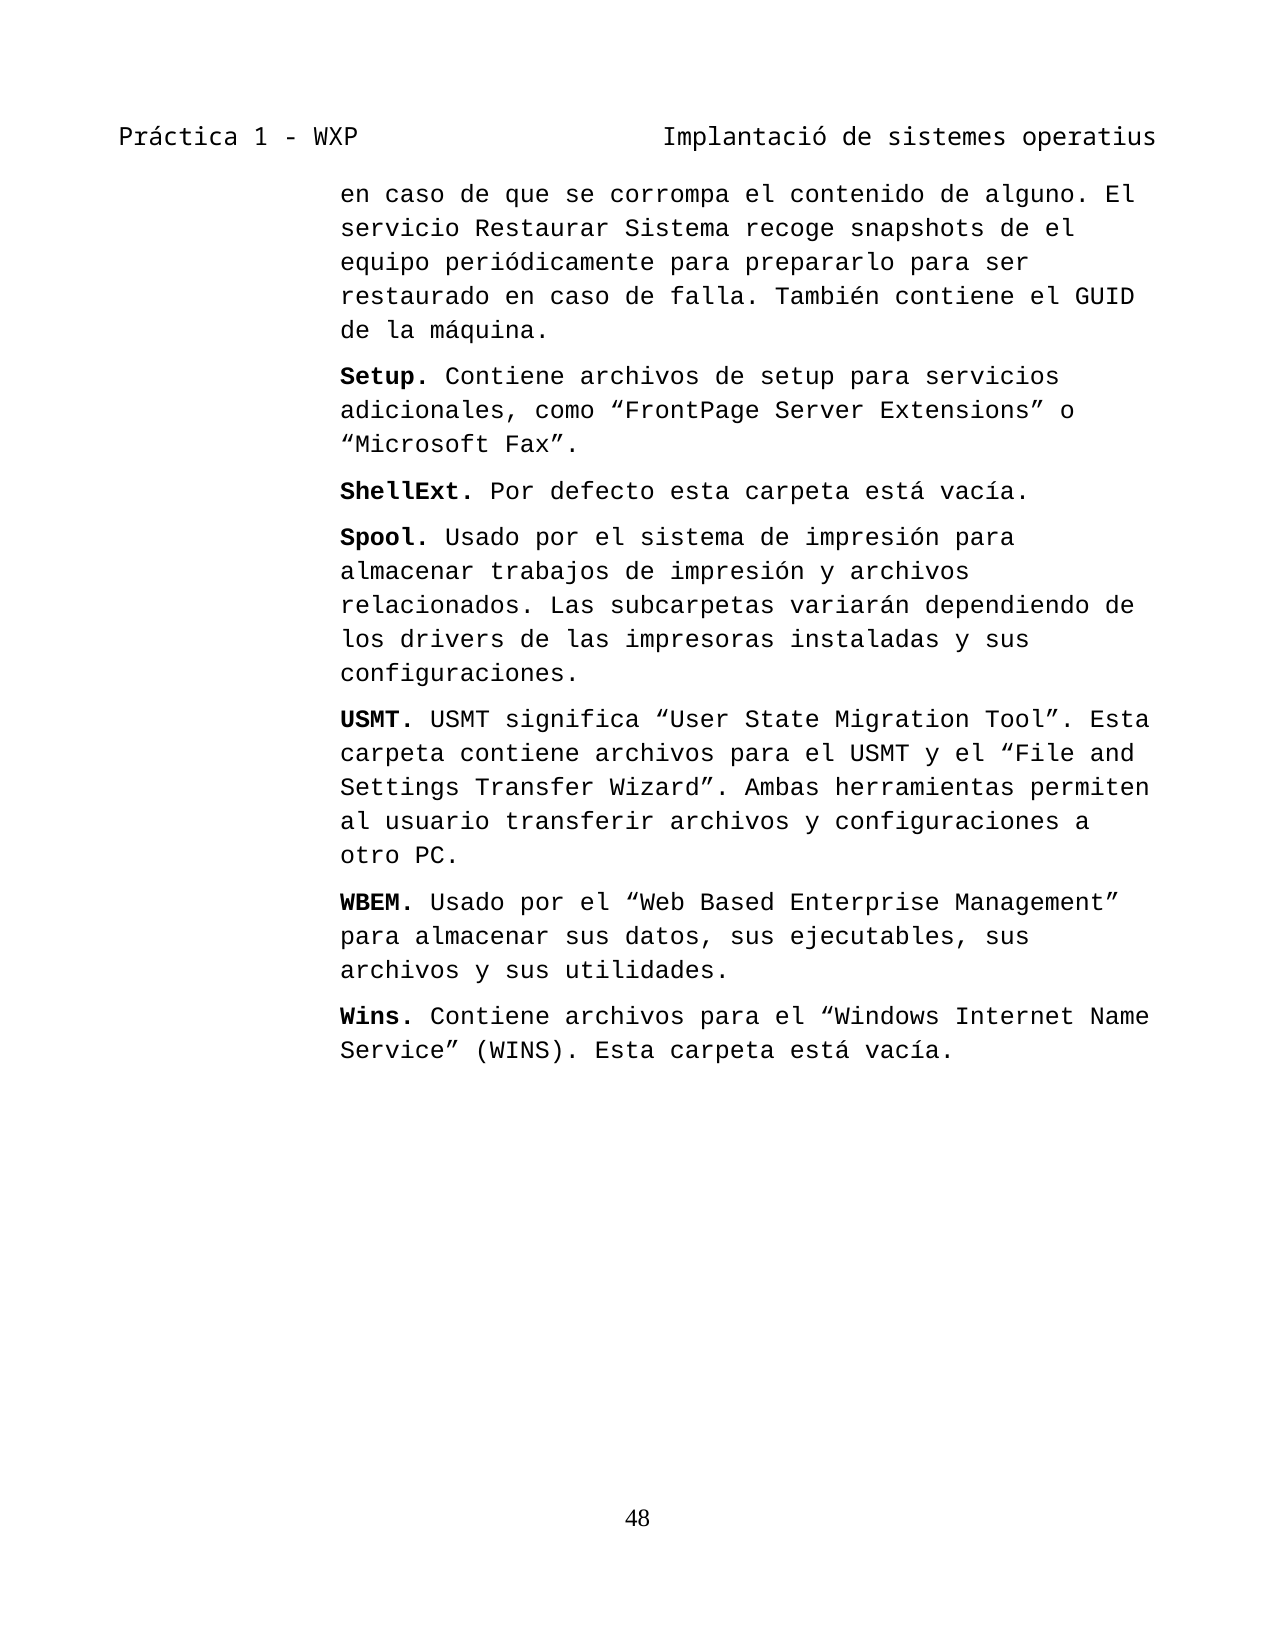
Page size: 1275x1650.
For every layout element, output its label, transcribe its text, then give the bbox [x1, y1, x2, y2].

text en caso de que se corrompa el contenido de alguno. El servicio Restaurar Sistema recoge snapshots de el equipo periódicamente para prepararlo para ser restaurado en caso de falla. También contiene el GUID de la máquina. [340, 182, 1157, 346]
text USMT. USMT significa “User State Migration Tool”. Esta carpeta contiene archivos para el USMT y el “File and Settings Transfer Wizard”. Ambas herramientas permiten al usuario transferir archivos y configuraciones a otro PC. [340, 707, 1157, 871]
text ShellExt. Por defecto esta carpeta está vacía. [340, 478, 1157, 507]
text Setup. Contiene archivos de setup para servicios adicionales, como “FrontPage Server Extensions” o “Microsoft Fax”. [340, 364, 1157, 460]
text WBEM. Usado por el “Web Based Enterprise Management” para almacenar sus datos, sus ejecutables, sus archivos y sus utilidades. [340, 889, 1157, 986]
text Spool. Usado por el sistema de impresión para almacenar trabajos de impresión y archivos relacionados. Las subcarpetas variarán dependiendo de los drivers de las impresoras instaladas y sus configuraciones. [340, 525, 1157, 689]
text Wins. Contiene archivos para el “Windows Internet Name Service” (WINS). Esta carpeta está vacía. [340, 1004, 1157, 1066]
